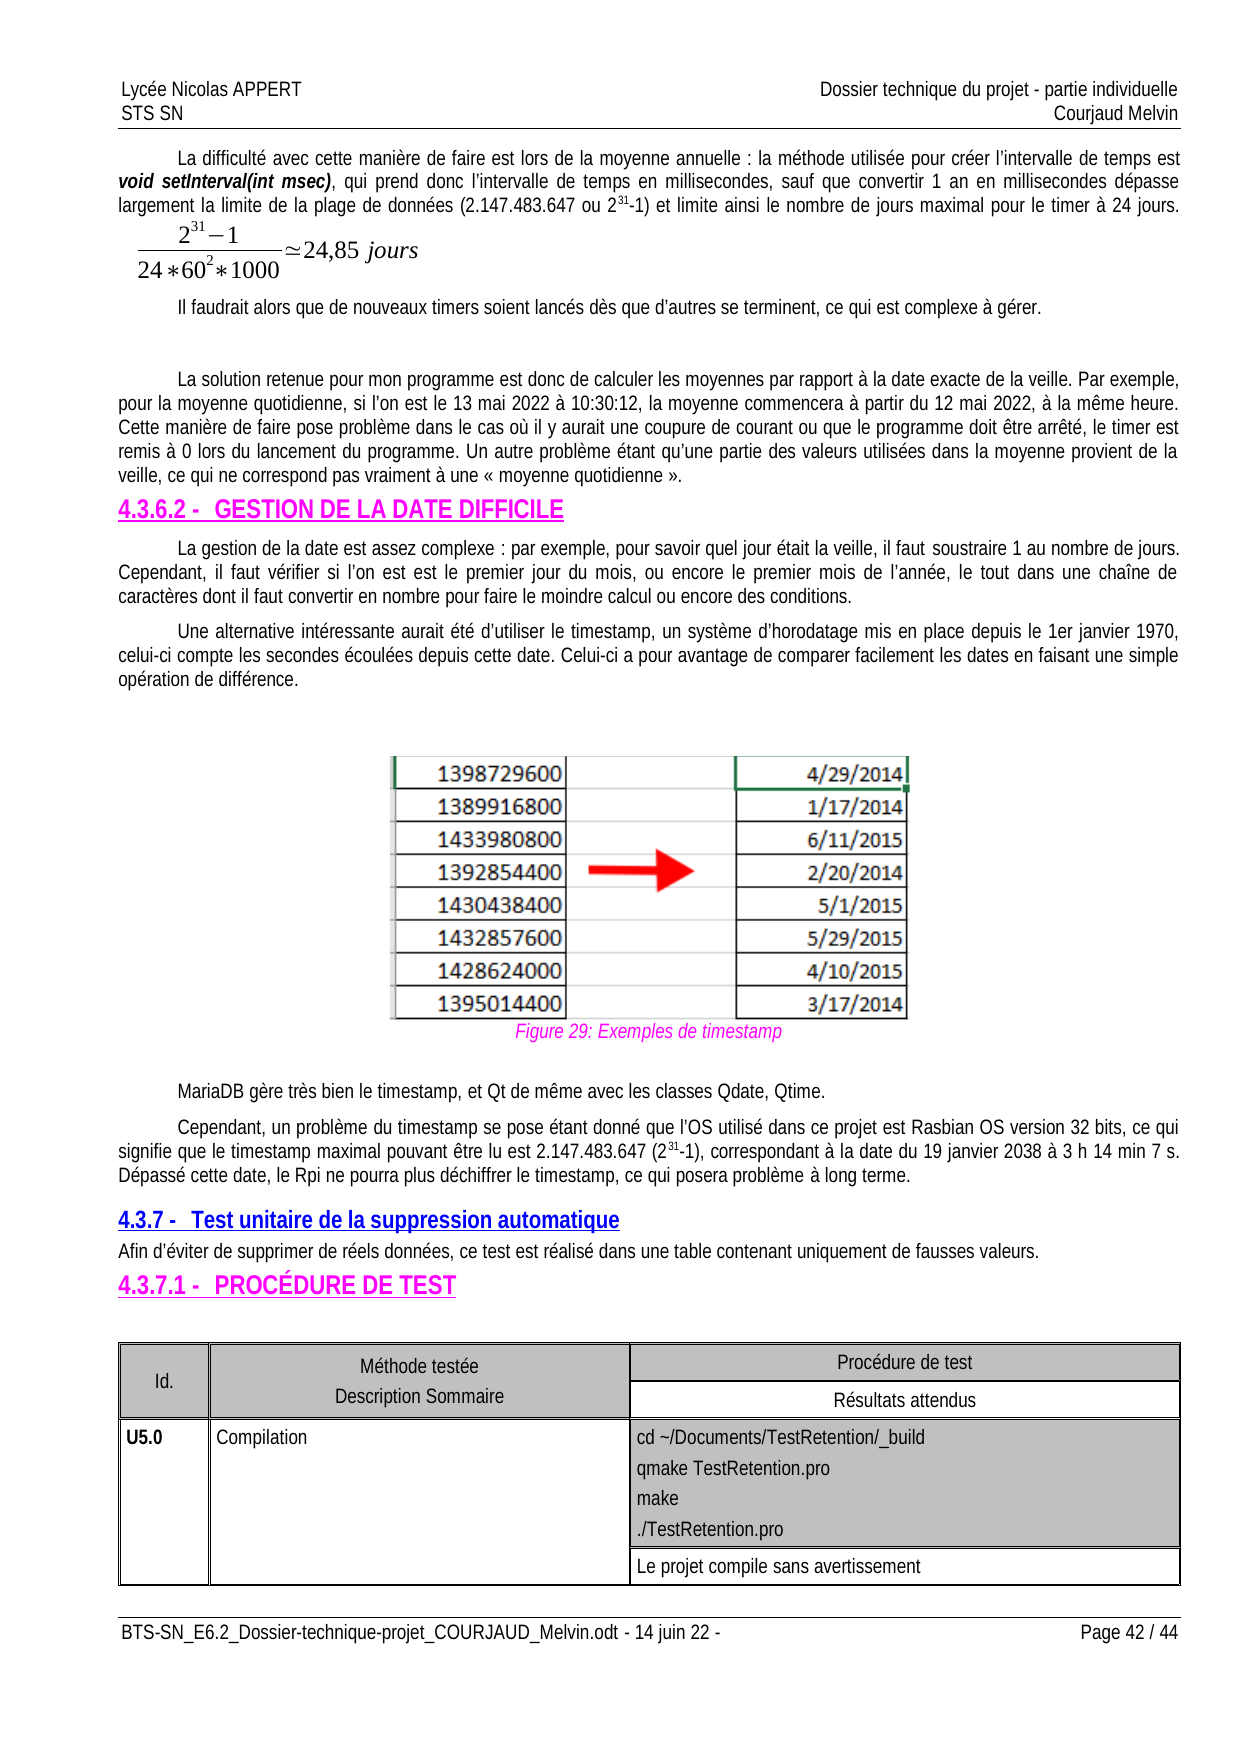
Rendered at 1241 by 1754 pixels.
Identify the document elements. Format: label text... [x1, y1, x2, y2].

text La gestion de la date est assez complexe : par exemple, pour savoir quel jour était la veille, il faut soustraire 1 au nombre de jours. Cependant, il faut vérifier si l’on est est le premier jour du mois, ou encore le premier mois de l’année, le tout dans une chaîne de caractères dont il faut convertir en nombre pour faire le moindre calcul ou encore des conditions. [118, 536, 1181, 607]
text Une alternative intéressante aurait été d’utiliser le timestamp, un système d’horodatage mis en place depuis le 1er janvier 1970, celui-ci compte les secondes écoulées depuis cette date. Celui-ci a pour avantage de comparer facilement les dates en faisant une simple opération de différence. [118, 619, 1181, 691]
subtitle Procédure de test [118, 1269, 1181, 1300]
picture [389, 756, 910, 1020]
subtitle Gestion de la date difficile [118, 493, 1181, 524]
table_header Méthode testée Description Sommaire [211, 1345, 629, 1417]
subtitle Test unitaire de la suppression automatique [118, 1204, 1181, 1233]
table_cell Résultats attendus [631, 1382, 1179, 1417]
table_header Id. [121, 1345, 208, 1417]
table_cell Le projet compile sans avertissement [631, 1549, 1179, 1584]
text MariaDB gère très bien le timestamp, et Qt de même avec les classes Qdate, Qtime. [118, 1079, 1181, 1103]
text La solution retenue pour mon programme est donc de calculer les moyennes par rapport à la date exacte de la veille. Par exemple, pour la moyenne quotidienne, si l’on est le 13 mai 2022 à 10:30:12, la moyenne commencera à partir du 12 mai 2022, à la même heure. Cette manière de faire pose problème dans le cas où il y aurait une coupure de courant ou que le programme doit être arrêté, le timer est remis à 0 lors du lancement du programme. Un autre problème étant qu’une partie des valeurs utilisées dans la moyenne provient de la veille, ce qui ne correspond pas vraiment à une « moyenne quotidienne ». [118, 367, 1181, 487]
text Afin d’éviter de supprimer de réels données, ce test est réalisé dans une table contenant uniquement de fausses valeurs. [118, 1239, 1181, 1263]
table_cell U5.0 [121, 1420, 208, 1584]
table_cell cd ~/Documents/TestRetention/_build qmake TestRetention.pro make ./TestRetention.pro [631, 1420, 1179, 1546]
text Figure 29: Exemples de timestamp [390, 1020, 909, 1043]
table_cell Compilation [211, 1420, 629, 1584]
text Cependant, un problème du timestamp se pose étant donné que l’OS utilisé dans ce projet est Rasbian OS version 32 bits, ce qui signifie que le timestamp maximal pouvant être lu est 2.147.483.647 (231-1), correspondant à la date du 19 janvier 2038 à 3 h 14 min 7 s. Dépassé cette date, le Rpi ne pourra plus déchiffrer le timestamp, ce qui posera problème à long terme. [118, 1115, 1181, 1187]
text La difficulté avec cette manière de faire est lors de la moyenne annuelle : la méthode utilisée pour créer l’intervalle de temps est void setInterval(int msec), qui prend donc l’intervalle de temps en millisecondes, sauf que convertir 1 an en millisecondes dépasse largement la limite de la plage de données (2.147.483.647 ou 231-1) et limite ainsi le nombre de jours maximal pour le timer à 24 jours. [118, 145, 1181, 283]
table_header Procédure de test [631, 1345, 1179, 1380]
text Il faudrait alors que de nouveaux timers soient lancés dès que d’autres se terminent, ce qui est complexe à gérer. [118, 295, 1181, 319]
